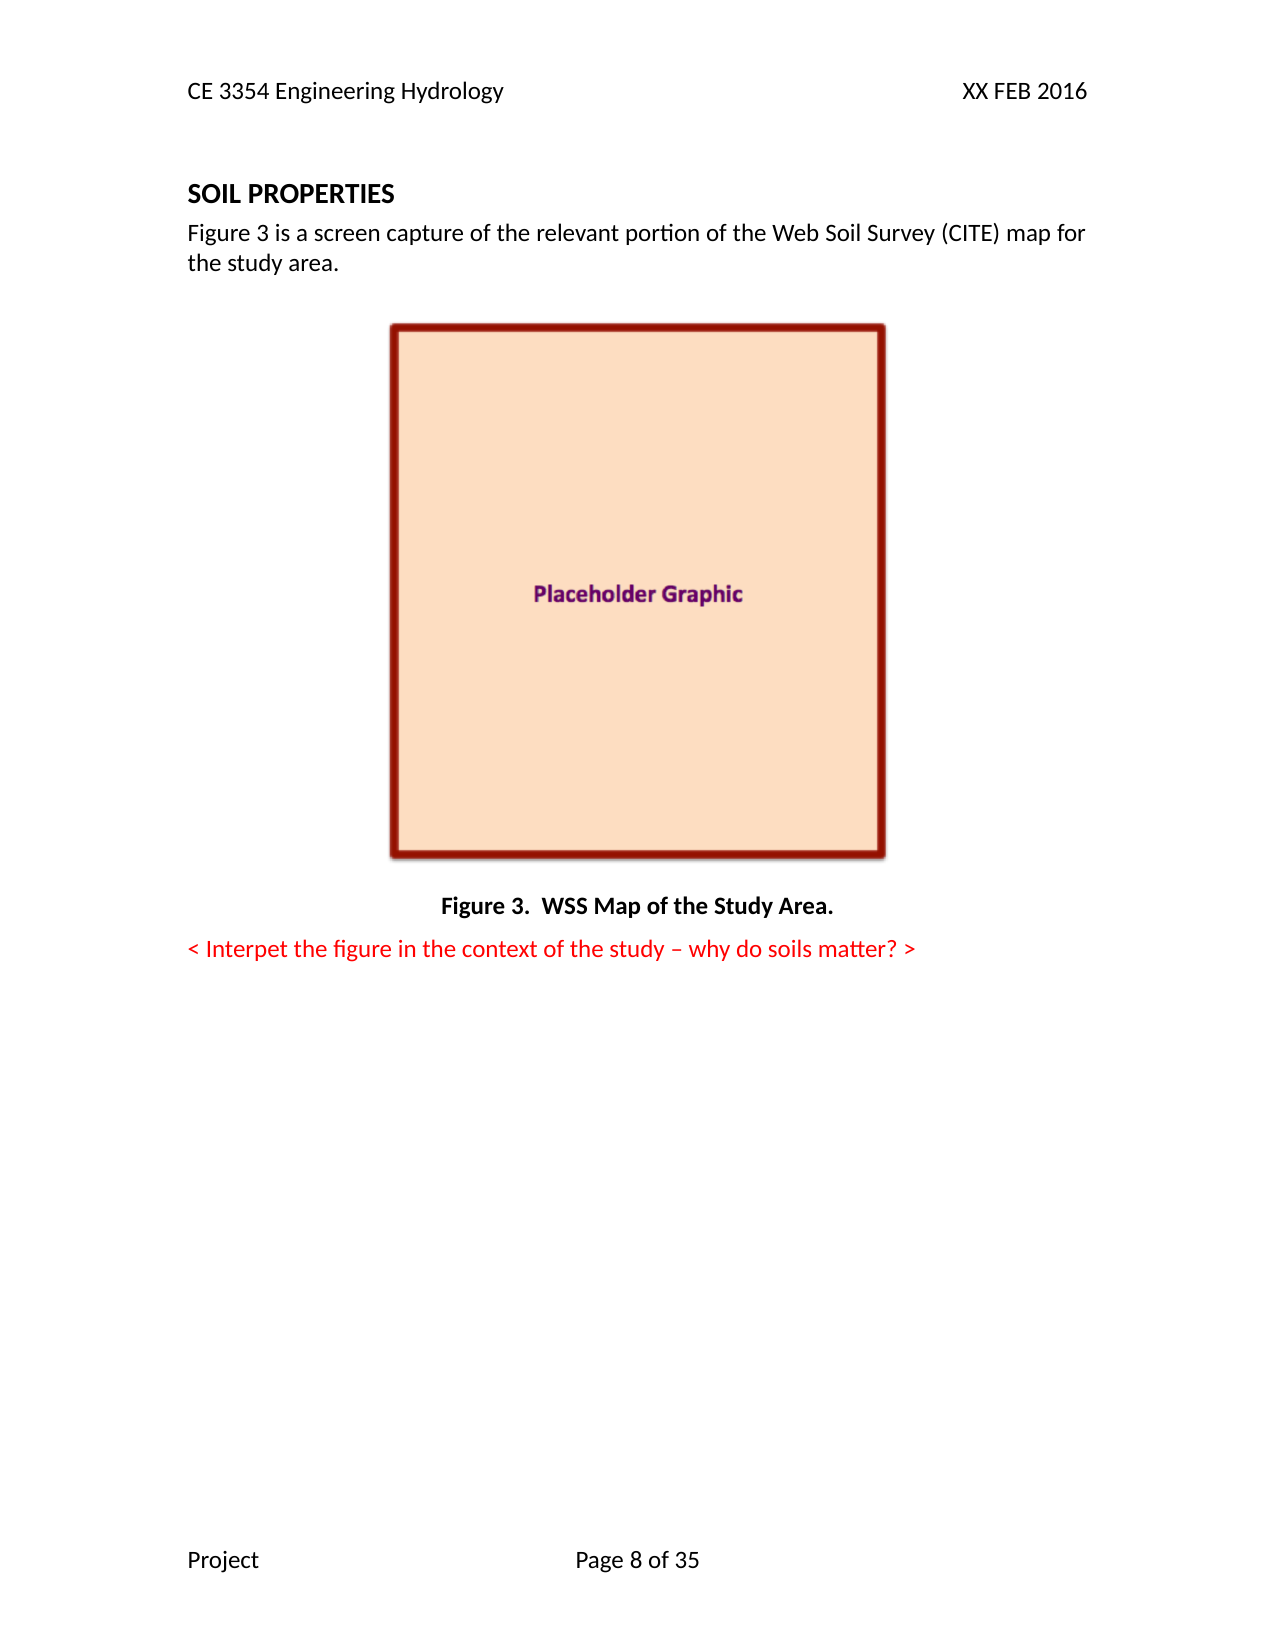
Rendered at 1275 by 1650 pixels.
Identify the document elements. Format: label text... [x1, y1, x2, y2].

text Figure 3 is a screen capture of the relevant portion of the Web Soil Survey (CITE) map for the study area. [187, 217, 1087, 278]
subtitle SOIL PROPERTIES [187, 175, 1087, 211]
text Figure 3. WSS Map of the Study Area. [187, 890, 1087, 921]
picture [370, 277, 903, 876]
text < Interpet the figure in the context of the study – why do soils matter? > [187, 933, 1087, 964]
